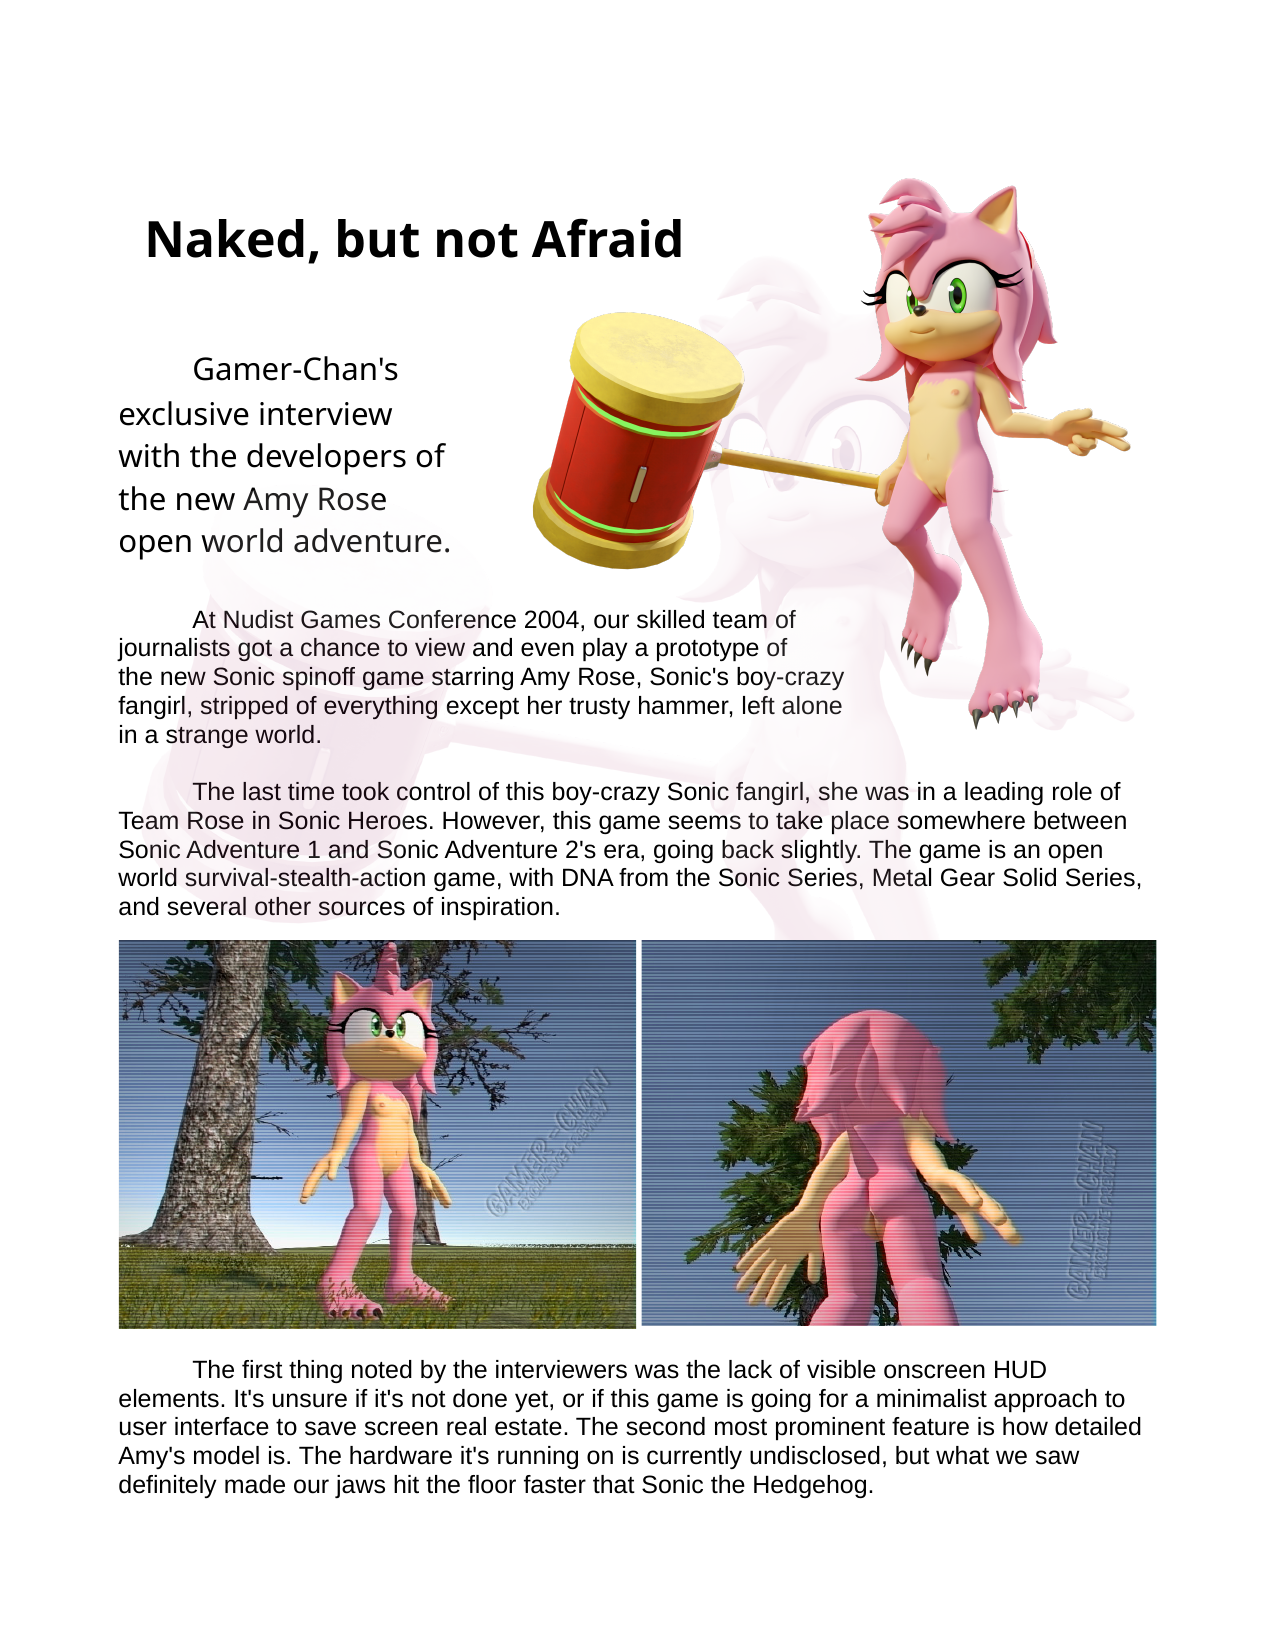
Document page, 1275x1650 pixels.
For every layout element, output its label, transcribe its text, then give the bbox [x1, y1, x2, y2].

picture [252, 643, 264, 656]
picture [292, 493, 308, 518]
text with the developers of [1135, 434, 1157, 477]
picture [366, 535, 380, 552]
picture [1035, 811, 1046, 829]
picture [776, 813, 783, 829]
picture [943, 787, 956, 800]
picture [286, 612, 293, 628]
picture [169, 845, 180, 858]
picture [353, 408, 367, 425]
picture [186, 730, 192, 743]
picture [914, 873, 927, 886]
picture [924, 787, 934, 800]
picture [898, 787, 909, 800]
picture [604, 845, 616, 858]
text the new Amy Rose [1135, 477, 1157, 519]
text Gamer-Chan's [1135, 341, 1157, 392]
picture [176, 535, 190, 552]
picture [382, 531, 393, 552]
picture [832, 782, 842, 800]
picture [360, 873, 373, 886]
picture [304, 902, 310, 915]
picture [695, 816, 707, 829]
picture [697, 873, 709, 886]
picture [622, 787, 635, 800]
picture [475, 672, 481, 685]
picture [447, 902, 457, 915]
picture [460, 902, 471, 915]
picture [194, 730, 207, 743]
picture [388, 611, 404, 628]
picture [365, 701, 371, 714]
picture [466, 672, 472, 685]
picture [515, 842, 522, 858]
picture [1079, 787, 1091, 800]
picture [601, 787, 612, 800]
text open world adventure. [118, 519, 140, 562]
picture [424, 787, 434, 800]
picture [832, 816, 843, 834]
picture [641, 940, 1157, 1326]
picture [626, 845, 639, 858]
picture [1065, 869, 1080, 886]
picture [448, 873, 461, 886]
text the new Amy Rose [118, 477, 140, 519]
picture [140, 873, 149, 886]
picture [234, 408, 248, 425]
text Naked, but not Afraid [1131, 204, 1157, 272]
picture [1029, 845, 1039, 858]
picture [281, 450, 297, 467]
picture [140, 535, 154, 560]
picture [238, 643, 249, 661]
picture [614, 787, 620, 800]
picture [296, 672, 307, 690]
picture [380, 902, 392, 915]
picture [245, 845, 255, 858]
picture [1100, 787, 1112, 800]
picture [228, 902, 241, 915]
picture [717, 787, 728, 800]
picture [460, 701, 471, 714]
picture [1044, 868, 1055, 886]
picture [346, 902, 356, 915]
picture [329, 535, 345, 552]
picture [249, 701, 260, 719]
picture [255, 902, 267, 915]
picture [230, 672, 242, 685]
picture [345, 450, 359, 475]
picture [447, 643, 465, 656]
picture [744, 787, 757, 800]
picture [269, 408, 283, 425]
picture [268, 899, 275, 915]
picture [186, 841, 202, 858]
picture [376, 672, 389, 685]
picture [750, 873, 760, 886]
picture [235, 701, 246, 719]
picture [176, 408, 191, 425]
picture [460, 816, 472, 829]
picture [343, 845, 353, 858]
picture [759, 787, 769, 800]
picture [647, 787, 659, 805]
picture [492, 782, 499, 800]
picture [279, 845, 285, 858]
picture [140, 902, 144, 915]
picture [635, 873, 647, 886]
picture [242, 615, 252, 628]
picture [206, 902, 218, 915]
picture [371, 493, 385, 510]
picture [563, 869, 578, 886]
picture [1060, 787, 1072, 800]
picture [255, 730, 273, 743]
picture [1076, 845, 1088, 858]
picture [500, 701, 511, 719]
text The first thing noted by the interviewers was the lack of visible onscreen HUD elements. It's unsure if it's not done yet, or if this game is going for a minimalist approach to user interface to save screen real estate. The second most prominent feature is how detailed Amy's model is. The hardware it's running on is currently undisclosed, but what we saw definitely made our jaws hit the floor faster that Sonic the Hedgehog. [118, 1355, 1157, 1498]
picture [545, 845, 557, 858]
picture [636, 787, 646, 800]
picture [174, 672, 186, 685]
picture [203, 443, 217, 467]
picture [393, 696, 403, 714]
picture [492, 816, 504, 829]
picture [267, 450, 281, 467]
picture [257, 842, 264, 858]
picture [224, 611, 238, 628]
picture [161, 643, 171, 656]
picture [314, 638, 324, 656]
text in a strange world. [118, 720, 140, 748]
picture [463, 873, 480, 886]
picture [222, 450, 236, 467]
picture [426, 897, 433, 915]
picture [367, 643, 379, 656]
picture [580, 816, 591, 829]
picture [1086, 816, 1098, 829]
picture [736, 845, 749, 858]
picture [474, 845, 486, 858]
picture [619, 845, 625, 858]
picture [552, 813, 559, 829]
picture [668, 816, 679, 829]
picture [445, 787, 451, 800]
picture [335, 615, 352, 628]
picture [266, 845, 276, 858]
picture [177, 493, 191, 510]
picture [710, 816, 727, 829]
picture [280, 643, 293, 656]
picture [209, 730, 219, 743]
picture [1003, 869, 1018, 886]
picture [527, 902, 539, 915]
picture [140, 845, 147, 858]
picture [514, 782, 524, 800]
picture [140, 672, 152, 685]
picture [416, 816, 427, 829]
picture [701, 845, 712, 863]
picture [500, 638, 511, 656]
picture [247, 535, 256, 552]
picture [158, 535, 172, 552]
picture [328, 816, 339, 829]
picture [579, 787, 591, 805]
picture [906, 870, 913, 886]
picture [1100, 816, 1112, 829]
picture [328, 672, 340, 685]
picture [394, 902, 405, 915]
picture [474, 902, 485, 920]
picture [309, 696, 316, 714]
picture [978, 811, 988, 829]
picture [566, 787, 578, 800]
picture [265, 640, 272, 656]
picture [178, 727, 185, 743]
picture [970, 787, 982, 800]
picture [968, 845, 980, 858]
picture [865, 787, 883, 800]
picture [819, 873, 825, 886]
picture [381, 816, 387, 829]
picture [850, 816, 863, 829]
picture [1082, 873, 1094, 886]
picture [141, 701, 151, 714]
picture [805, 845, 816, 863]
picture [277, 897, 287, 915]
picture [338, 493, 353, 510]
picture [1110, 873, 1122, 886]
picture [781, 845, 792, 858]
picture [147, 897, 158, 915]
picture [309, 841, 320, 858]
picture [584, 845, 595, 858]
picture [161, 672, 171, 685]
picture [263, 363, 277, 380]
picture [501, 672, 512, 690]
picture [211, 640, 218, 656]
picture [417, 450, 432, 467]
picture [395, 535, 410, 552]
picture [150, 845, 160, 858]
picture [478, 615, 488, 628]
picture [542, 868, 552, 886]
picture [509, 873, 527, 886]
picture [328, 845, 341, 858]
picture [210, 493, 234, 510]
picture [235, 730, 247, 743]
picture [452, 787, 464, 800]
picture [165, 443, 179, 467]
picture [204, 840, 215, 858]
picture [599, 816, 610, 834]
picture [444, 841, 460, 858]
picture [434, 443, 446, 467]
picture [668, 845, 680, 858]
picture [984, 787, 997, 800]
picture [1113, 782, 1120, 800]
picture [339, 868, 349, 886]
picture [262, 701, 274, 714]
picture [251, 873, 264, 886]
picture [667, 783, 682, 800]
picture [395, 643, 407, 656]
picture [628, 873, 634, 886]
picture [940, 869, 957, 886]
picture [414, 873, 424, 886]
picture [413, 701, 423, 714]
picture [524, 845, 534, 858]
picture [385, 363, 397, 380]
picture [1013, 816, 1025, 829]
picture [736, 782, 743, 800]
picture [118, 940, 637, 1329]
picture [1014, 845, 1027, 858]
picture [216, 408, 232, 425]
picture [298, 408, 312, 425]
picture [945, 816, 957, 829]
picture [327, 408, 343, 425]
picture [505, 816, 517, 829]
picture [877, 816, 889, 829]
picture [369, 615, 380, 628]
picture [893, 873, 905, 886]
picture [990, 816, 1002, 829]
text with the developers of [118, 451, 140, 477]
picture [351, 701, 363, 714]
picture [684, 787, 696, 800]
picture [391, 672, 408, 685]
picture [597, 869, 613, 886]
picture [411, 672, 423, 685]
picture [771, 787, 782, 805]
picture [302, 787, 319, 800]
picture [195, 408, 207, 425]
picture [187, 672, 205, 685]
picture [153, 643, 159, 656]
picture [832, 873, 844, 886]
picture [1053, 787, 1059, 800]
picture [331, 902, 343, 915]
picture [237, 873, 249, 886]
picture [287, 845, 299, 858]
picture [919, 845, 930, 863]
picture [718, 869, 733, 886]
picture [195, 493, 209, 510]
picture [278, 812, 293, 829]
picture [513, 899, 520, 915]
picture [425, 701, 436, 719]
picture [884, 787, 897, 800]
picture [394, 845, 406, 858]
picture [312, 528, 327, 552]
picture [768, 873, 779, 886]
picture [275, 615, 286, 628]
picture [154, 701, 165, 719]
text Gamer-Chan's [118, 341, 140, 392]
text exclusive interview [1135, 392, 1157, 434]
picture [628, 816, 645, 829]
picture [320, 615, 333, 628]
picture [185, 873, 196, 886]
picture [192, 611, 208, 628]
picture [1031, 787, 1042, 805]
picture [792, 787, 798, 800]
text with the developers of [118, 434, 140, 464]
picture [784, 816, 797, 829]
picture [427, 535, 441, 552]
picture [283, 672, 294, 685]
picture [685, 868, 695, 886]
picture [869, 841, 883, 858]
picture [1005, 816, 1011, 829]
picture [150, 493, 164, 510]
picture [456, 615, 462, 628]
picture [363, 450, 377, 467]
picture [140, 493, 146, 510]
picture [287, 784, 294, 800]
picture [1060, 813, 1085, 829]
picture [415, 643, 427, 656]
picture [473, 643, 486, 656]
picture [205, 816, 217, 829]
picture [505, 784, 512, 800]
picture [613, 816, 626, 829]
picture [199, 873, 209, 886]
picture [730, 816, 741, 829]
picture [397, 787, 408, 800]
picture [832, 842, 839, 858]
picture [433, 610, 440, 628]
picture [349, 812, 363, 829]
picture [446, 701, 458, 714]
picture [193, 902, 205, 915]
picture [933, 845, 946, 858]
picture [399, 873, 411, 886]
picture [735, 873, 747, 886]
picture [519, 816, 531, 829]
picture [699, 787, 709, 800]
picture [819, 787, 830, 800]
text Naked, but not Afraid [118, 204, 532, 272]
picture [750, 845, 761, 858]
picture [493, 902, 499, 915]
picture [488, 672, 498, 685]
picture [368, 408, 392, 425]
picture [212, 698, 219, 714]
picture [377, 841, 392, 858]
picture [341, 667, 355, 685]
picture [278, 873, 289, 886]
picture [337, 701, 349, 714]
picture [360, 902, 366, 915]
picture [174, 701, 180, 714]
picture [910, 816, 922, 829]
picture [488, 643, 498, 656]
picture [349, 787, 361, 800]
picture [263, 672, 274, 685]
picture [533, 816, 539, 829]
picture [443, 669, 450, 685]
picture [304, 357, 320, 380]
picture [357, 493, 369, 510]
picture [799, 811, 809, 829]
picture [322, 787, 334, 800]
picture [289, 902, 301, 915]
picture [248, 787, 261, 800]
picture [262, 787, 273, 800]
picture [274, 730, 286, 743]
picture [166, 730, 177, 743]
picture [482, 873, 494, 886]
picture [485, 701, 497, 714]
picture [222, 787, 234, 800]
picture [276, 696, 287, 714]
picture [957, 816, 975, 829]
text open world adventure. [1135, 519, 1157, 562]
picture [421, 615, 431, 628]
picture [845, 787, 857, 800]
picture [462, 840, 473, 858]
picture [312, 873, 325, 886]
picture [145, 816, 158, 829]
picture [227, 535, 242, 552]
picture [213, 873, 231, 886]
picture [189, 446, 200, 467]
picture [681, 816, 693, 829]
picture [194, 357, 212, 380]
picture [538, 845, 544, 858]
picture [221, 701, 227, 714]
picture [580, 869, 594, 886]
picture [255, 610, 266, 628]
picture [317, 408, 326, 425]
picture [259, 816, 269, 829]
picture [407, 615, 419, 628]
picture [294, 535, 308, 552]
picture [886, 840, 896, 858]
picture [356, 840, 367, 858]
picture [473, 816, 491, 829]
picture [150, 446, 161, 467]
picture [402, 816, 414, 829]
picture [503, 845, 513, 858]
picture [804, 873, 816, 886]
picture [648, 816, 660, 829]
picture [788, 869, 803, 886]
picture [245, 672, 255, 685]
picture [230, 845, 242, 858]
text exclusive interview [118, 392, 140, 434]
picture [299, 450, 313, 467]
picture [363, 787, 375, 800]
picture [820, 840, 830, 858]
picture [285, 404, 296, 425]
picture [846, 873, 857, 886]
picture [247, 443, 262, 467]
picture [1047, 816, 1059, 829]
picture [325, 356, 339, 380]
picture [897, 816, 908, 829]
picture [298, 873, 310, 886]
picture [342, 643, 352, 656]
picture [520, 178, 1131, 730]
picture [1115, 816, 1125, 829]
picture [274, 784, 281, 800]
picture [165, 868, 176, 886]
picture [1097, 873, 1103, 886]
picture [366, 816, 378, 829]
picture [413, 902, 425, 915]
picture [1091, 845, 1101, 858]
picture [302, 725, 313, 743]
picture [296, 701, 308, 714]
picture [504, 615, 516, 628]
picture [301, 611, 318, 628]
picture [463, 615, 475, 628]
picture [152, 873, 158, 886]
picture [488, 845, 500, 858]
picture [500, 902, 513, 915]
picture [650, 873, 667, 886]
picture [216, 845, 228, 858]
picture [394, 450, 406, 467]
picture [899, 845, 911, 858]
picture [355, 643, 366, 656]
picture [748, 813, 755, 829]
picture [542, 902, 552, 915]
picture [174, 643, 187, 656]
picture [386, 870, 393, 886]
picture [566, 841, 578, 858]
picture [231, 816, 243, 829]
picture [756, 816, 768, 829]
picture [140, 643, 149, 656]
picture [479, 787, 491, 800]
picture [153, 408, 165, 425]
picture [342, 363, 356, 380]
picture [409, 787, 421, 800]
picture [295, 816, 307, 829]
picture [221, 730, 232, 748]
picture [1063, 845, 1074, 863]
picture [434, 873, 445, 891]
picture [416, 535, 425, 552]
picture [330, 870, 337, 886]
picture [319, 902, 330, 915]
picture [619, 868, 626, 886]
picture [688, 845, 698, 858]
picture [388, 816, 400, 829]
picture [160, 816, 177, 829]
text in a strange world. [1135, 720, 1157, 748]
picture [219, 643, 230, 656]
picture [309, 255, 317, 263]
picture [193, 783, 207, 800]
picture [533, 870, 540, 886]
picture [199, 643, 210, 656]
picture [676, 870, 683, 886]
picture [810, 816, 822, 829]
picture [140, 408, 151, 425]
picture [948, 845, 965, 858]
picture [221, 902, 227, 915]
picture [342, 784, 349, 800]
picture [434, 643, 446, 656]
picture [355, 615, 367, 628]
picture [180, 902, 192, 915]
picture [1048, 845, 1060, 858]
picture [873, 869, 890, 886]
picture [473, 701, 484, 714]
picture [372, 698, 391, 719]
picture [327, 643, 340, 656]
picture [723, 840, 734, 858]
picture [347, 535, 361, 552]
picture [994, 845, 1005, 858]
picture [374, 873, 385, 886]
picture [216, 363, 230, 380]
picture [844, 845, 856, 863]
picture [427, 845, 438, 858]
picture [324, 701, 336, 714]
picture [325, 450, 340, 467]
picture [167, 902, 178, 915]
picture [367, 902, 378, 915]
picture [361, 363, 375, 380]
picture [188, 812, 203, 829]
picture [219, 816, 230, 829]
picture [267, 528, 282, 552]
picture [387, 640, 394, 656]
picture [925, 816, 942, 829]
picture [378, 782, 388, 800]
picture [561, 811, 571, 829]
picture [988, 873, 994, 886]
picture [363, 672, 374, 690]
picture [201, 701, 212, 714]
picture [145, 730, 158, 743]
picture [213, 668, 228, 685]
picture [266, 493, 290, 510]
picture [960, 873, 972, 886]
picture [243, 488, 263, 510]
picture [409, 845, 419, 858]
picture [208, 612, 215, 628]
picture [441, 615, 453, 628]
picture [310, 816, 320, 829]
picture [436, 784, 443, 800]
picture [443, 812, 457, 829]
picture [763, 840, 773, 858]
picture [974, 873, 987, 886]
picture [382, 450, 391, 467]
picture [301, 643, 312, 656]
picture [553, 782, 564, 800]
picture [998, 782, 1009, 800]
picture [432, 672, 443, 685]
picture [282, 363, 291, 380]
picture [290, 870, 297, 886]
picture [864, 816, 875, 829]
picture [1020, 873, 1032, 886]
picture [533, 787, 544, 800]
picture [654, 845, 665, 863]
picture [209, 782, 219, 800]
picture [1018, 787, 1028, 800]
picture [451, 672, 464, 685]
picture [319, 488, 335, 510]
picture [289, 730, 295, 743]
picture [235, 363, 259, 380]
picture [201, 535, 225, 552]
picture [1124, 873, 1135, 886]
picture [315, 672, 325, 685]
picture [512, 698, 519, 714]
picture [491, 615, 502, 628]
